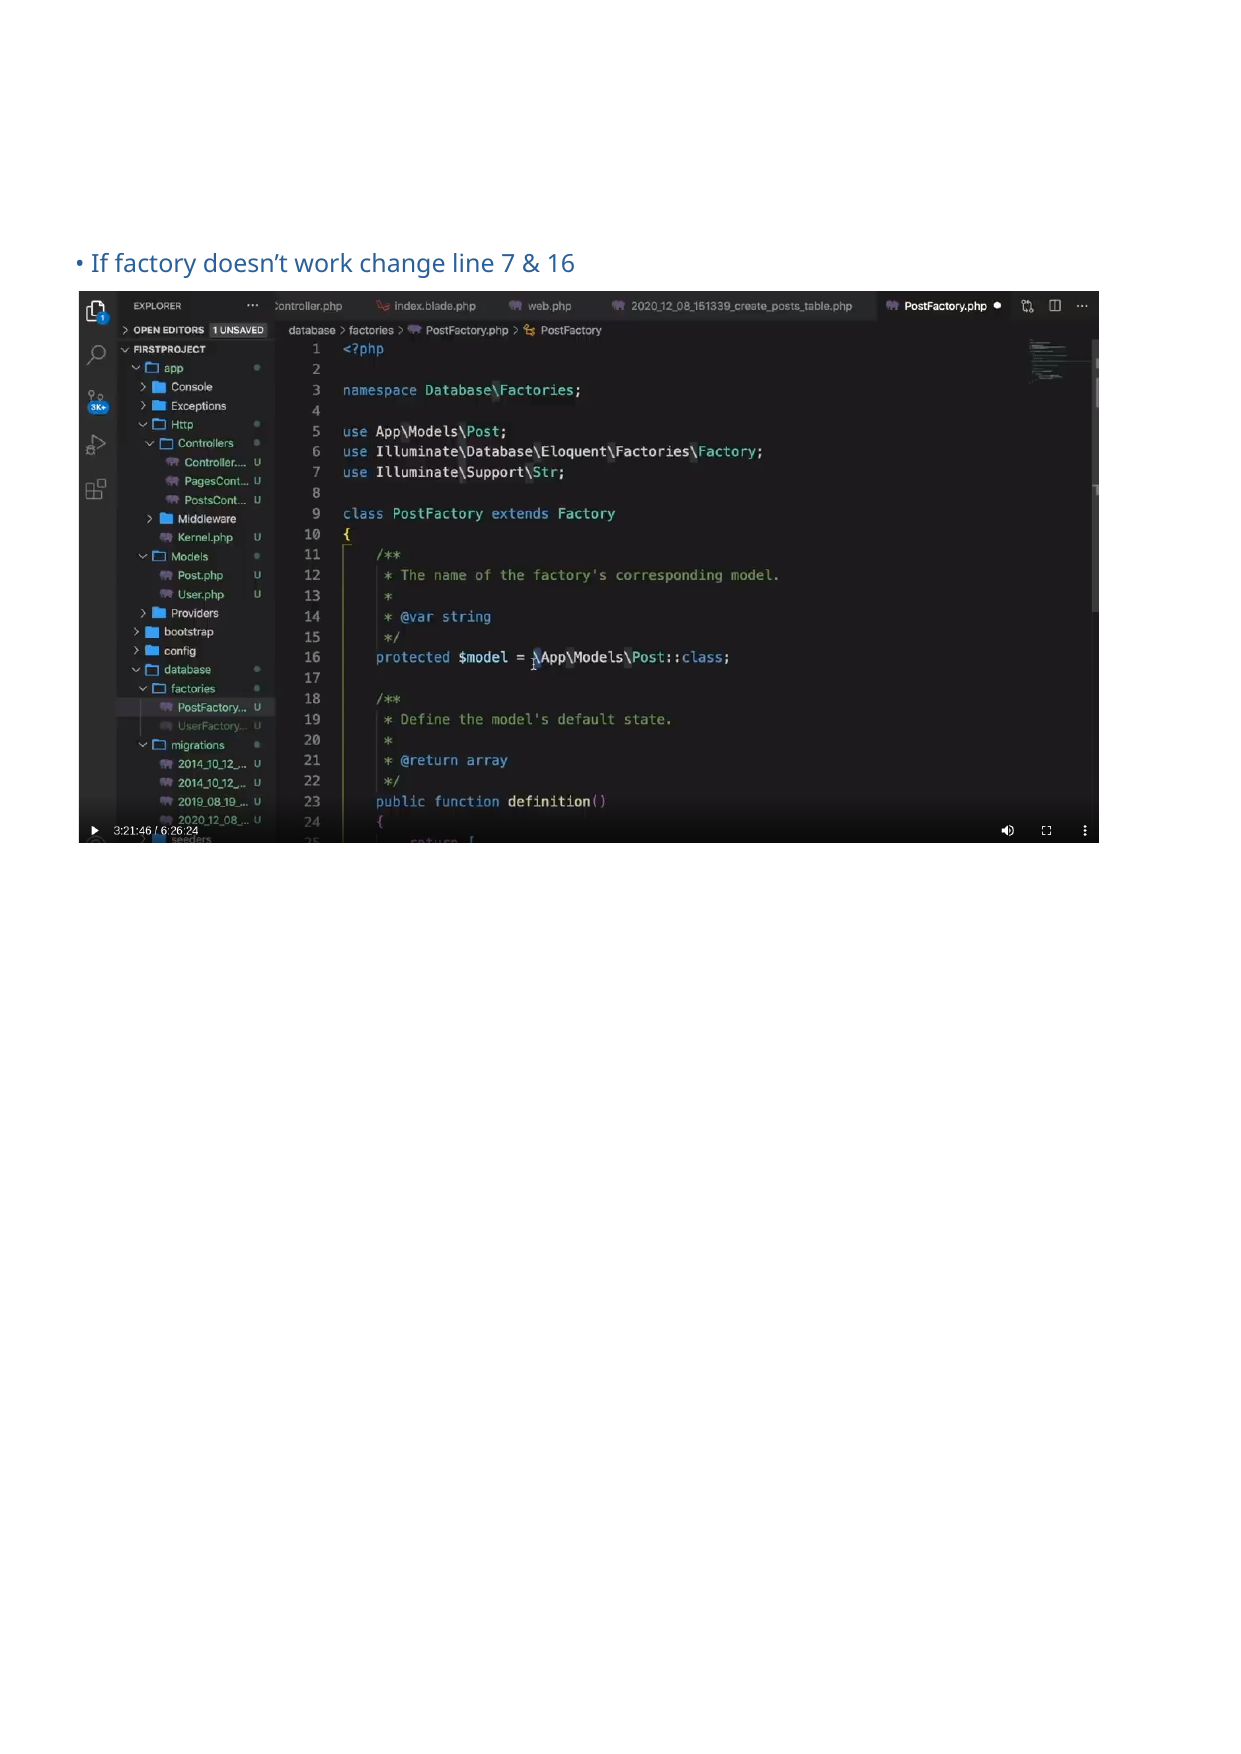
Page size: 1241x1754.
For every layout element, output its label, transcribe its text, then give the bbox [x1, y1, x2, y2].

text • If factory doesn’t work change line 7 & 16 [75, 245, 1165, 279]
picture [78, 291, 1099, 843]
